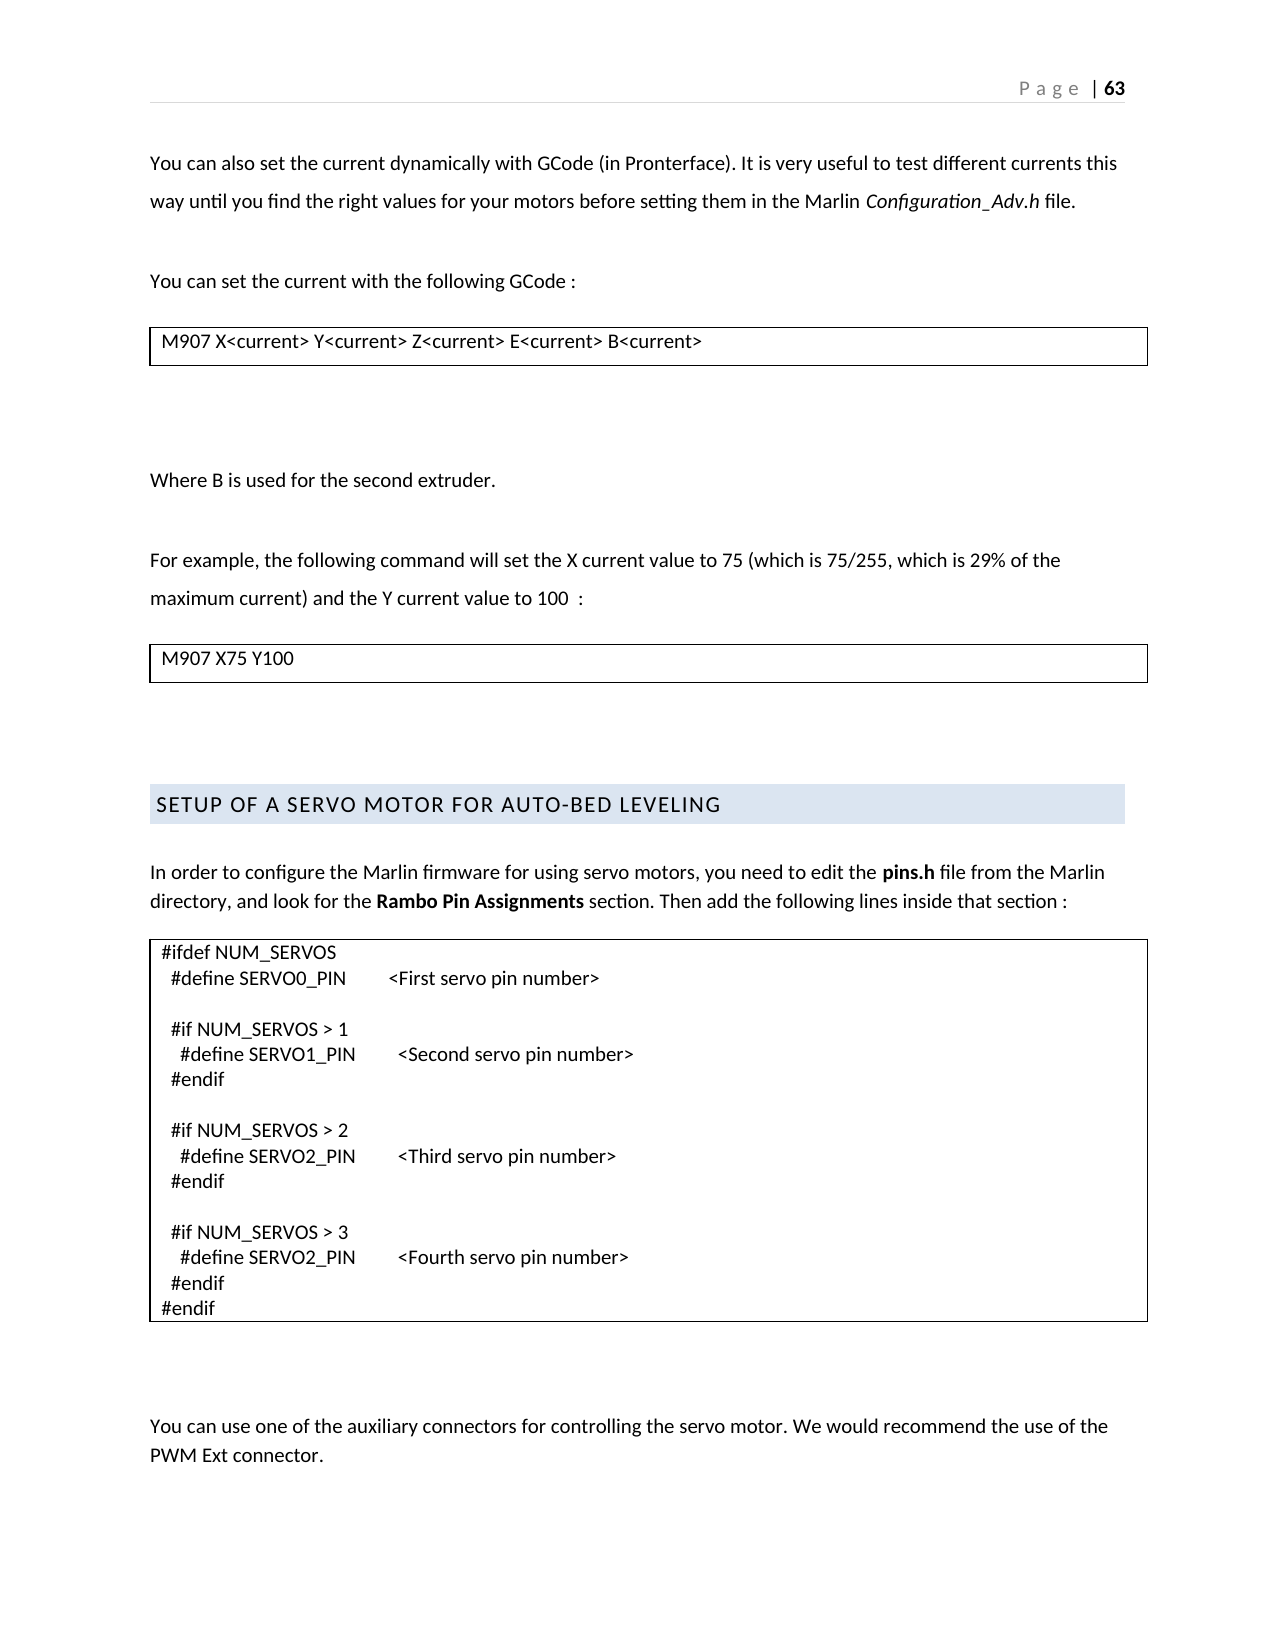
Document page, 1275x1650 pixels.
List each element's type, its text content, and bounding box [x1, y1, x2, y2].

text For example, the following command will set the X current value to 75 (which is 75/255, which is 29% of the maximum current) and the Y current value to 100 : [150, 547, 1125, 610]
text You can use one of the auxiliary connectors for controlling the servo motor. We would recommend the use of the PWM Ext connector. [150, 1413, 1125, 1468]
text You can also set the current dynamically with GCode (in Pronterface). It is very useful to test different currents this way until you find the right values for your motors before setting them in the Marlin Configuration_Adv.h file. [150, 150, 1125, 213]
text Where B is used for the second extruder. [150, 467, 1125, 492]
table_header #ifdef NUM_SERVOS #define SERVO0_PIN <First servo pin number> #if NUM_SERVOS > 1 #define SERVO1_PIN <Second servo pin number> #endif #if NUM_SERVOS > 2 #define SERVO2_PIN <Third servo pin number> #endif #if NUM_SERVOS > 3 #define SERVO2_PIN <Fourth servo pin number> #endif #endif [151, 940, 1147, 1321]
text In order to configure the Marlin firmware for using servo motors, you need to edit the pins.h file from the Marlin directory, and look for the Rambo Pin Assignments section. Then add the following lines inside that section : [150, 859, 1125, 914]
table_header M907 X75 Y100 [151, 645, 1147, 682]
text You can set the current with the following GCode : [150, 268, 1125, 293]
subtitle Setup of a servo motor for auto-bed leveling [156, 790, 1119, 818]
table_header M907 X<current> Y<current> Z<current> E<current> B<current> [151, 328, 1147, 365]
